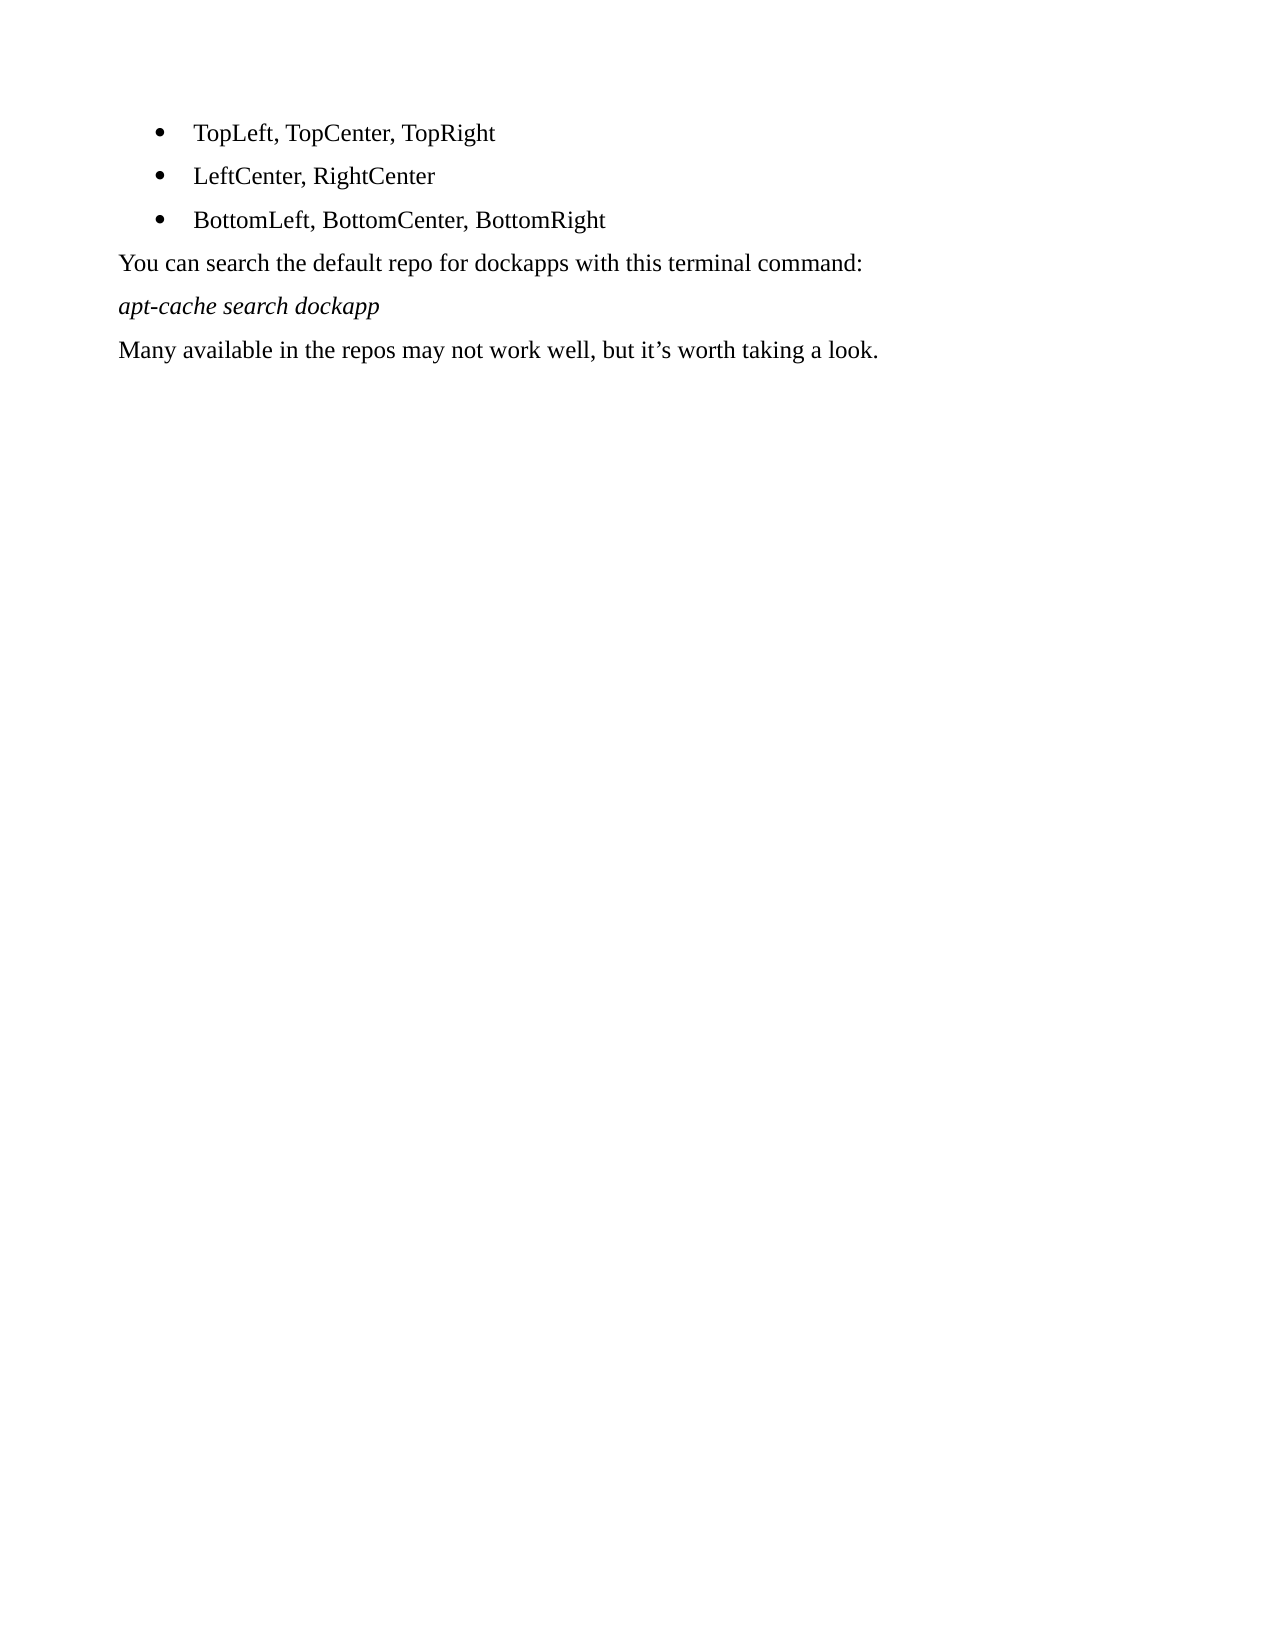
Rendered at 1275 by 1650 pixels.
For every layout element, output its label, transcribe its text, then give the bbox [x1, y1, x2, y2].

text You can search the default repo for dockapps with this terminal command: [118, 248, 1157, 277]
list BottomLeft, BottomCenter, BottomRight [156, 205, 1157, 233]
text apt-cache search dockapp [118, 291, 1157, 320]
list LeftCenter, RightCenter [156, 161, 1157, 190]
text Many available in the repos may not work well, but it’s worth taking a look. [118, 335, 1157, 363]
list TopLeft, TopCenter, TopRight [156, 118, 1157, 147]
